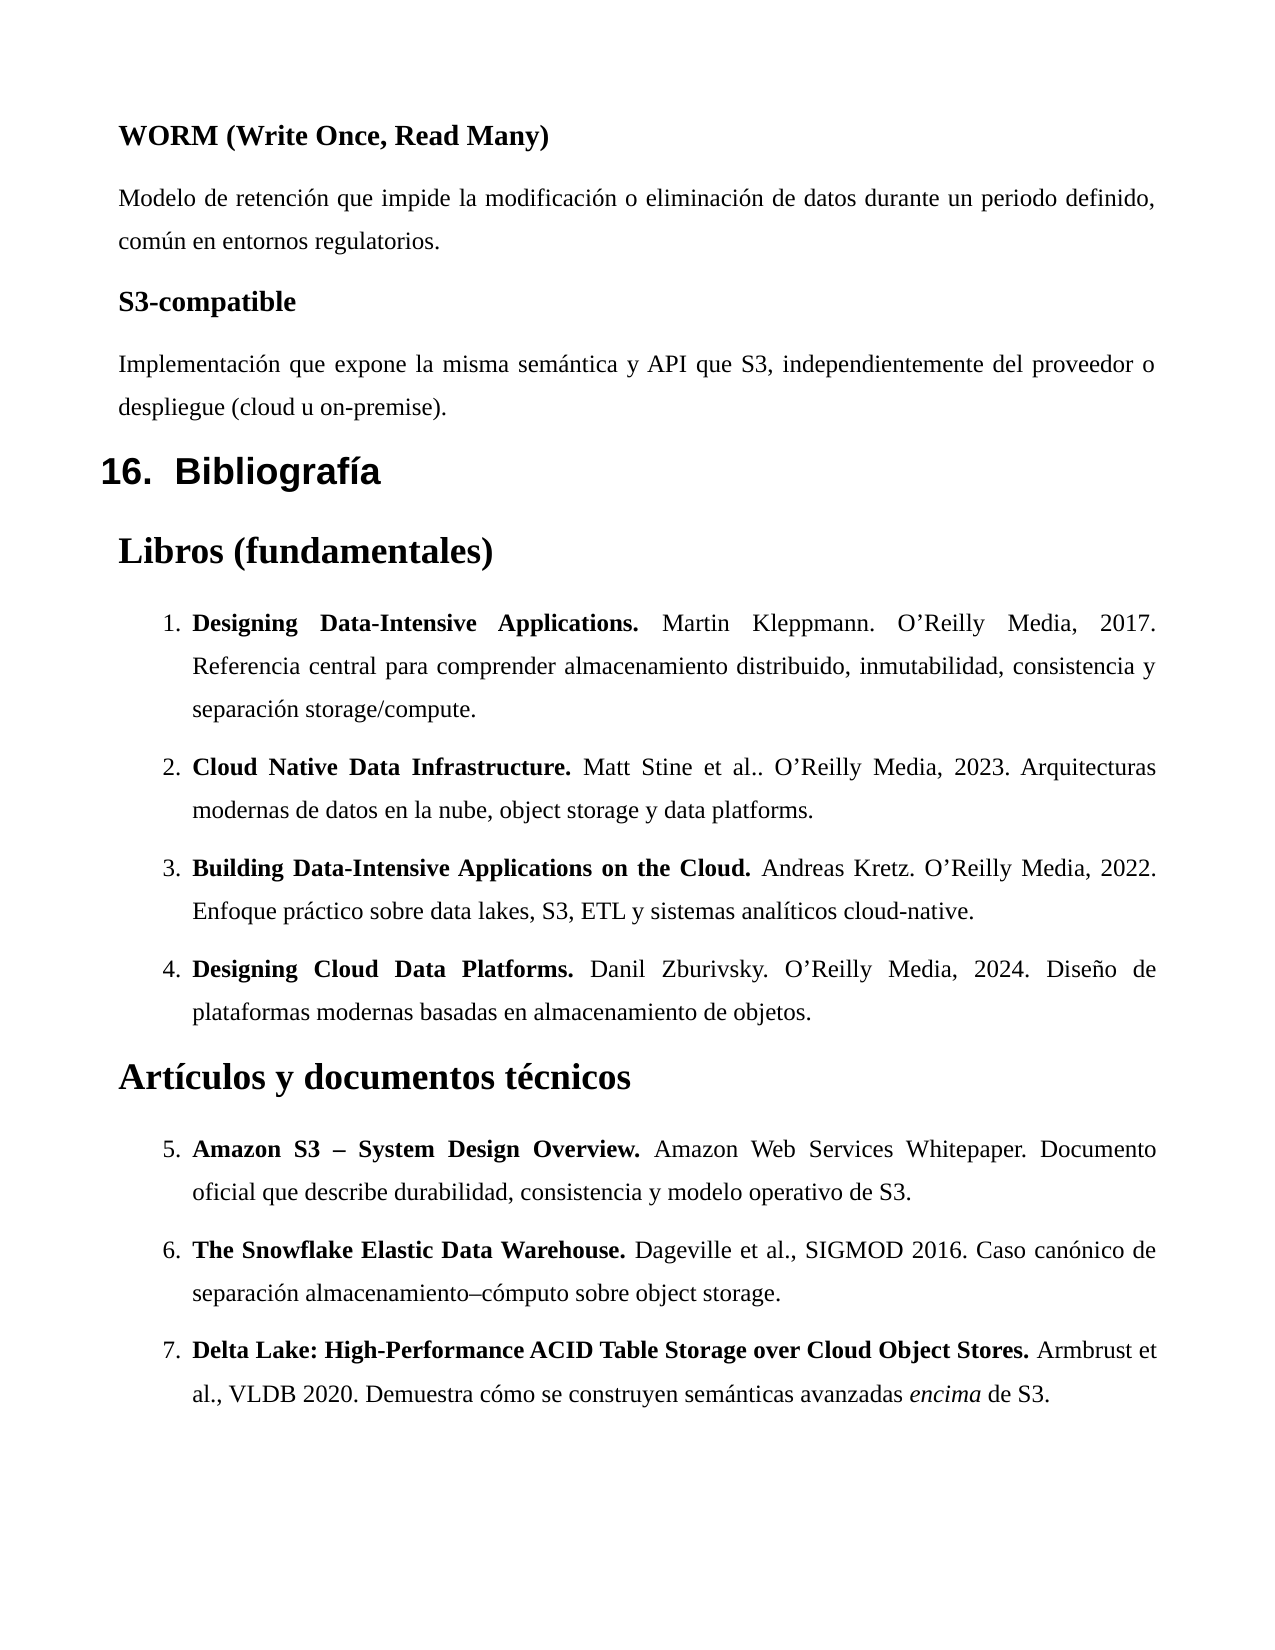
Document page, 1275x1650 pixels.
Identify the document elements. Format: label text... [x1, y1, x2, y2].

subtitle S3-compatible [118, 284, 1157, 317]
subtitle Bibliografía [100, 449, 1157, 493]
list Building Data-Intensive Applications on the Cloud. Andreas Kretz. O’Reilly Media, 2022. Enfoque práctico sobre data lakes, S3, ETL y sistemas analíticos cloud-native. [162, 853, 1157, 925]
list Designing Cloud Data Platforms. Danil Zburivsky. O’Reilly Media, 2024. Diseño de plataformas modernas basadas en almacenamiento de objetos. [162, 954, 1157, 1026]
subtitle WORM (Write Once, Read Many) [118, 118, 1157, 152]
text Modelo de retención que impide la modificación o eliminación de datos durante un periodo definido, común en entornos regulatorios. [118, 183, 1157, 255]
list Amazon S3 – System Design Overview. Amazon Web Services Whitepaper. Documento oficial que describe durabilidad, consistencia y modelo operativo de S3. [162, 1134, 1157, 1206]
subtitle Artículos y documentos técnicos [118, 1054, 1157, 1098]
text Implementación que expone la misma semántica y API que S3, independientemente del proveedor o despliegue (cloud u on-premise). [118, 349, 1157, 421]
list The Snowflake Elastic Data Warehouse. Dageville et al., SIGMOD 2016. Caso canónico de separación almacenamiento–cómputo sobre object storage. [162, 1235, 1157, 1307]
list Designing Data-Intensive Applications. Martin Kleppmann. O’Reilly Media, 2017. Referencia central para comprender almacenamiento distribuido, inmutabilidad, consistencia y separación storage/compute. [162, 608, 1157, 723]
list Delta Lake: High-Performance ACID Table Storage over Cloud Object Stores. Armbrust et al., VLDB 2020. Demuestra cómo se construyen semánticas avanzadas encima de S3. [162, 1336, 1157, 1407]
subtitle Libros (fundamentales) [118, 529, 1157, 572]
list Cloud Native Data Infrastructure. Matt Stine et al.. O’Reilly Media, 2023. Arquitecturas modernas de datos en la nube, object storage y data platforms. [162, 752, 1157, 824]
